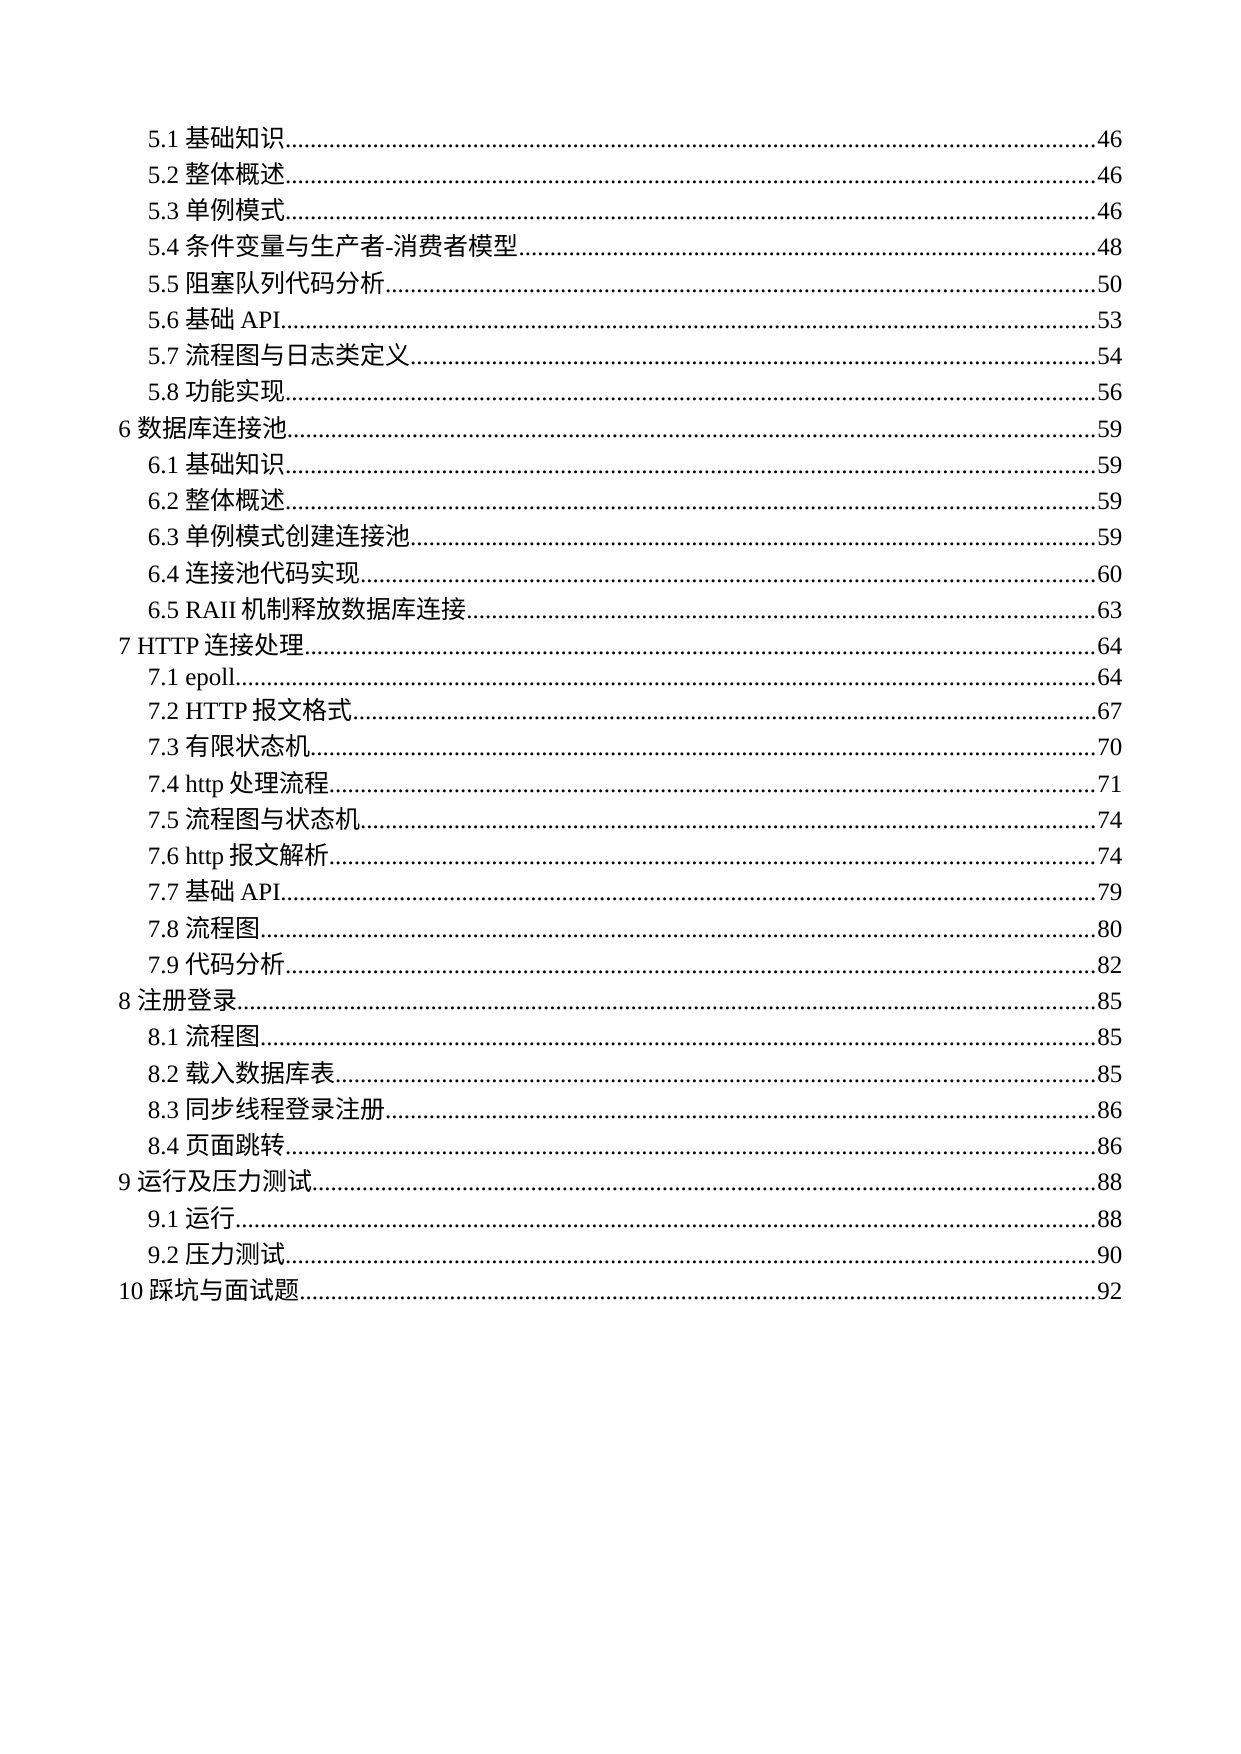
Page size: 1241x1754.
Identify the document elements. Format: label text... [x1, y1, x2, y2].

text 7 HTTP连接处理 64 [118, 626, 1122, 662]
text 7.2 HTTP报文格式 67 [148, 691, 1122, 727]
text 9.1 运行 88 [148, 1198, 1122, 1234]
text 6.3 单例模式创建连接池 59 [148, 517, 1122, 553]
text 6 数据库连接池 59 [118, 408, 1122, 444]
text 8.4 页面跳转 86 [148, 1126, 1122, 1162]
text 5.7 流程图与日志类定义 54 [148, 336, 1122, 372]
text 6.4 连接池代码实现 60 [148, 553, 1122, 589]
text 5.4 条件变量与生产者-消费者模型 48 [148, 227, 1122, 263]
text 7.9 代码分析 82 [148, 944, 1122, 981]
text 7.3 有限状态机 70 [148, 727, 1122, 763]
text 5.6 基础API 53 [148, 299, 1122, 336]
text 10 踩坑与面试题 92 [118, 1271, 1122, 1307]
text 7.6 http报文解析 74 [148, 836, 1122, 872]
text 9 运行及压力测试 88 [118, 1162, 1122, 1198]
text 9.2 压力测试 90 [148, 1234, 1122, 1271]
text 7.8 流程图 80 [148, 908, 1122, 944]
text 7.1 epoll 64 [148, 662, 1122, 691]
text 8.1 流程图 85 [148, 1017, 1122, 1053]
text 5.3 单例模式 46 [148, 191, 1122, 227]
text 5.5 阻塞队列代码分析 50 [148, 263, 1122, 299]
text 8.2 载入数据库表 85 [148, 1053, 1122, 1089]
text 7.7 基础API 79 [148, 872, 1122, 908]
text 8 注册登录 85 [118, 981, 1122, 1017]
text 8.3 同步线程登录注册 86 [148, 1089, 1122, 1126]
text 6.1 基础知识 59 [148, 444, 1122, 481]
text 5.1 基础知识 46 [148, 118, 1122, 154]
text 6.5 RAII机制释放数据库连接 63 [148, 589, 1122, 626]
text 5.2 整体概述 46 [148, 154, 1122, 191]
text 7.4 http处理流程 71 [148, 763, 1122, 799]
text 5.8 功能实现 56 [148, 372, 1122, 408]
text 7.5 流程图与状态机 74 [148, 799, 1122, 836]
text 6.2 整体概述 59 [148, 481, 1122, 517]
